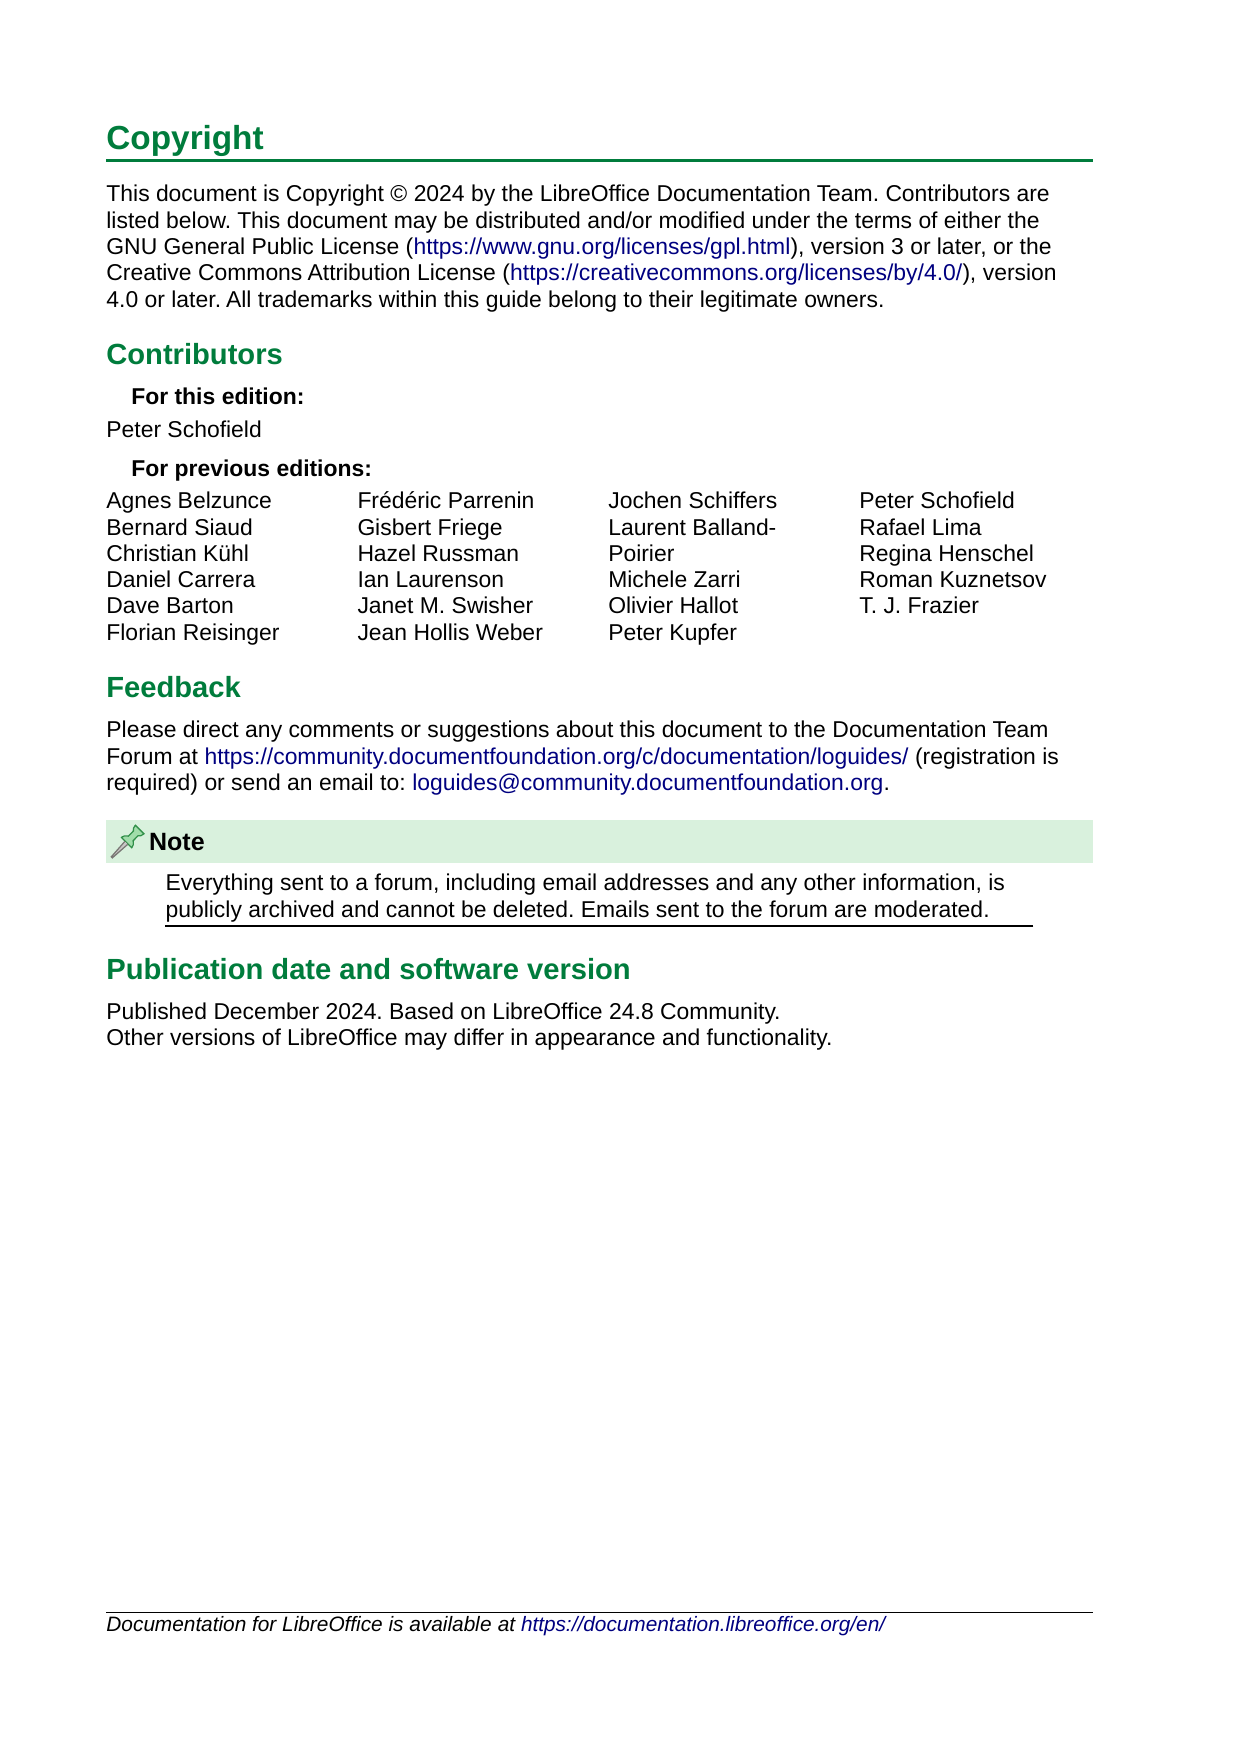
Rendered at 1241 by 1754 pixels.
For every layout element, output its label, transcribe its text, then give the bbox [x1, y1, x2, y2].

text Peter Schofield [106, 416, 339, 442]
text Hazel Russman [357, 540, 590, 566]
subtitle Copyright [106, 118, 1093, 159]
text Ian Laurenson [357, 566, 590, 592]
subtitle Contributors [106, 337, 1093, 371]
text For this edition: [131, 383, 1093, 409]
text Frédéric Parrenin [357, 487, 590, 513]
text Christian Kühl [106, 540, 339, 566]
text Please direct any comments or suggestions about this document to the Documentation Team Forum at https://community.documentfoundation.org/c/documentation/loguides/ (registration is required) or send an email to: loguides@community.documentfoundation.org. [106, 716, 1093, 795]
text Bernard Siaud [106, 513, 339, 540]
text T. J. Frazier [859, 592, 1093, 619]
text Rafael Lima [859, 513, 1093, 540]
text Peter Schofield [859, 487, 1093, 513]
subtitle Note [106, 820, 1093, 863]
subtitle Publication date and software version [106, 952, 1093, 986]
text Roman Kuznetsov [859, 566, 1093, 592]
text Dave Barton [106, 592, 339, 619]
text Peter Kupfer [608, 619, 841, 645]
text Florian Reisinger [106, 619, 339, 645]
text Jochen Schiffers [608, 487, 841, 513]
text Everything sent to a forum, including email addresses and any other information, is publicly archived and cannot be deleted. Emails sent to the forum are moderated. [165, 869, 1033, 925]
text Michele Zarri [608, 566, 841, 592]
text Regina Henschel [859, 540, 1093, 566]
text Janet M. Swisher [357, 592, 590, 619]
text Agnes Belzunce [106, 487, 339, 513]
text This document is Copyright © 2024 by the LibreOffice Documentation Team. Contributors are listed below. This document may be distributed and/or modified under the terms of either the GNU General Public License (https://www.gnu.org/licenses/gpl.html), version 3 or later, or the Creative Commons Attribution License (https://creativecommons.org/licenses/by/4.0/), version 4.0 or later. All trademarks within this guide belong to their legitimate owners. [106, 180, 1093, 312]
text Gisbert Friege [357, 513, 590, 540]
subtitle Feedback [106, 670, 1093, 704]
text Daniel Carrera [106, 566, 339, 592]
text Jean Hollis Weber [357, 619, 590, 645]
text Published December 2024. Based on LibreOffice 24.8 Community. Other versions of LibreOffice may differ in appearance and functionality. [106, 998, 1093, 1051]
text For previous editions: [131, 454, 1093, 481]
text Laurent Balland-Poirier [608, 513, 841, 566]
text Olivier Hallot [608, 592, 841, 619]
